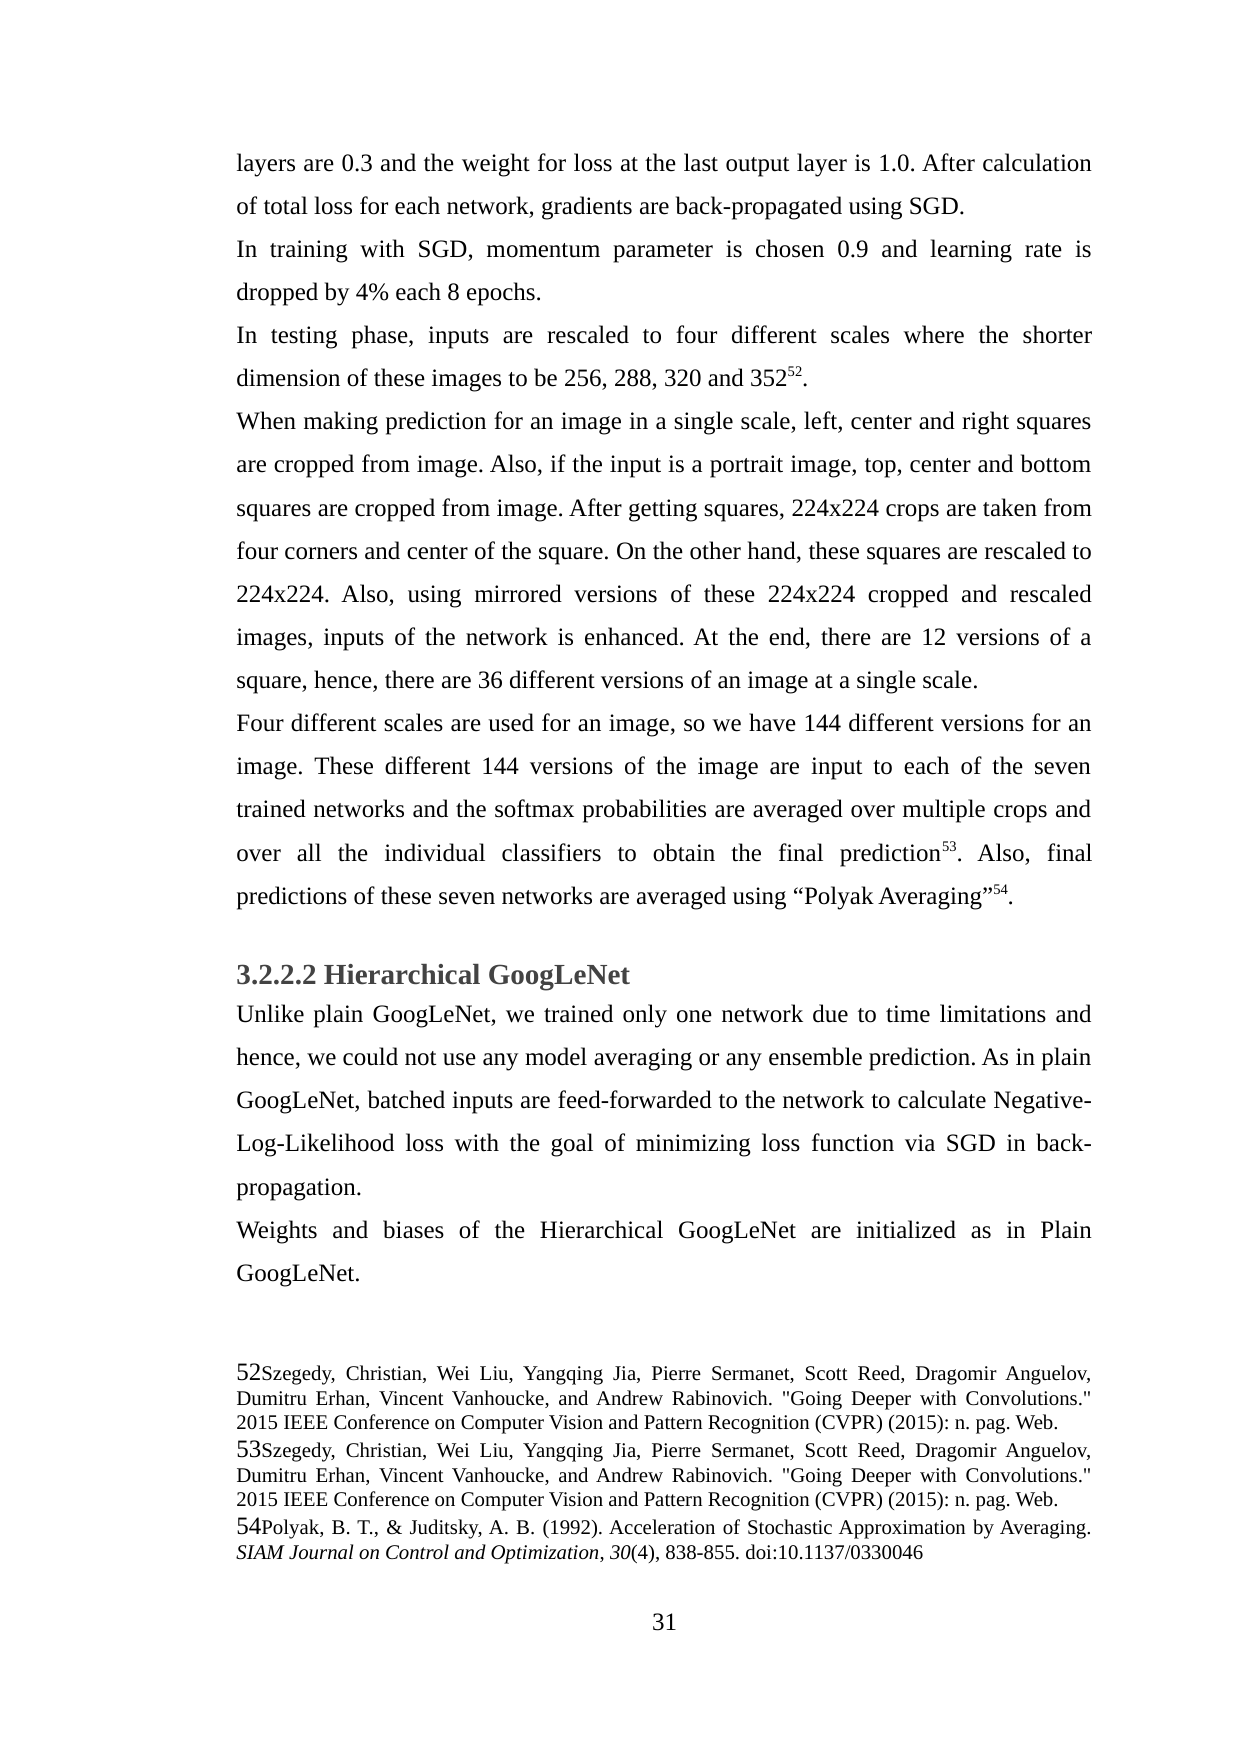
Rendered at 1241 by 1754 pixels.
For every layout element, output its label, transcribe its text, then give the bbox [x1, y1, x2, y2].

subtitle 3.2.2.2 Hierarchical GoogLeNet [236, 957, 1093, 991]
text Unlike plain GoogLeNet, we trained only one network due to time limitations and hence, we could not use any model averaging or any ensemble prediction. As in plain GoogLeNet, batched inputs are feed-forwarded to the network to calculate Negative-Log-Likelihood loss with the goal of minimizing loss function via SGD in back-propagation. [236, 999, 1093, 1200]
text Szegedy, Christian, Wei Liu, Yangqing Jia, Pierre Sermanet, Scott Reed, Dragomir Anguelov, Dumitru Erhan, Vincent Vanhoucke, and Andrew Rabinovich. "Going Deeper with Convolutions." 2015 IEEE Conference on Computer Vision and Pattern Recognition (CVPR) (2015): n. pag. Web. [236, 1434, 1093, 1511]
text Polyak, B. T., & Juditsky, A. B. (1992). Acceleration of Stochastic Approximation by Averaging. SIAM Journal on Control and Optimization, 30(4), 838-855. doi:10.1137/0330046 [236, 1511, 1093, 1564]
text Szegedy, Christian, Wei Liu, Yangqing Jia, Pierre Sermanet, Scott Reed, Dragomir Anguelov, Dumitru Erhan, Vincent Vanhoucke, and Andrew Rabinovich. "Going Deeper with Convolutions." 2015 IEEE Conference on Computer Vision and Pattern Recognition (CVPR) (2015): n. pag. Web. [236, 1357, 1093, 1434]
text When making prediction for an image in a single scale, left, center and right squares are cropped from image. Also, if the input is a portrait image, top, center and bottom squares are cropped from image. After getting squares, 224x224 crops are taken from four corners and center of the square. On the other hand, these squares are rescaled to 224x224. Also, using mirrored versions of these 224x224 cropped and rescaled images, inputs of the network is enhanced. At the end, there are 12 versions of a square, hence, there are 36 different versions of an image at a single scale. [236, 406, 1093, 694]
text In testing phase, inputs are rescaled to four different scales where the shorter dimension of these images to be 256, 288, 320 and 352. [236, 320, 1093, 392]
text Weights and biases of the Hierarchical GoogLeNet are initialized as in Plain GoogLeNet. [236, 1215, 1093, 1287]
text layers are 0.3 and the weight for loss at the last output layer is 1.0. After calculation of total loss for each network, gradients are back-propagated using SGD. [236, 148, 1093, 219]
text In training with SGD, momentum parameter is chosen 0.9 and learning rate is dropped by 4% each 8 epochs. [236, 234, 1093, 306]
text Four different scales are used for an image, so we have 144 different versions for an image. These different 144 versions of the image are input to each of the seven trained networks and the softmax probabilities are averaged over multiple crops and over all the individual classifiers to obtain the final prediction. Also, final predictions of these seven networks are averaged using “Polyak Averaging”. [236, 708, 1093, 909]
